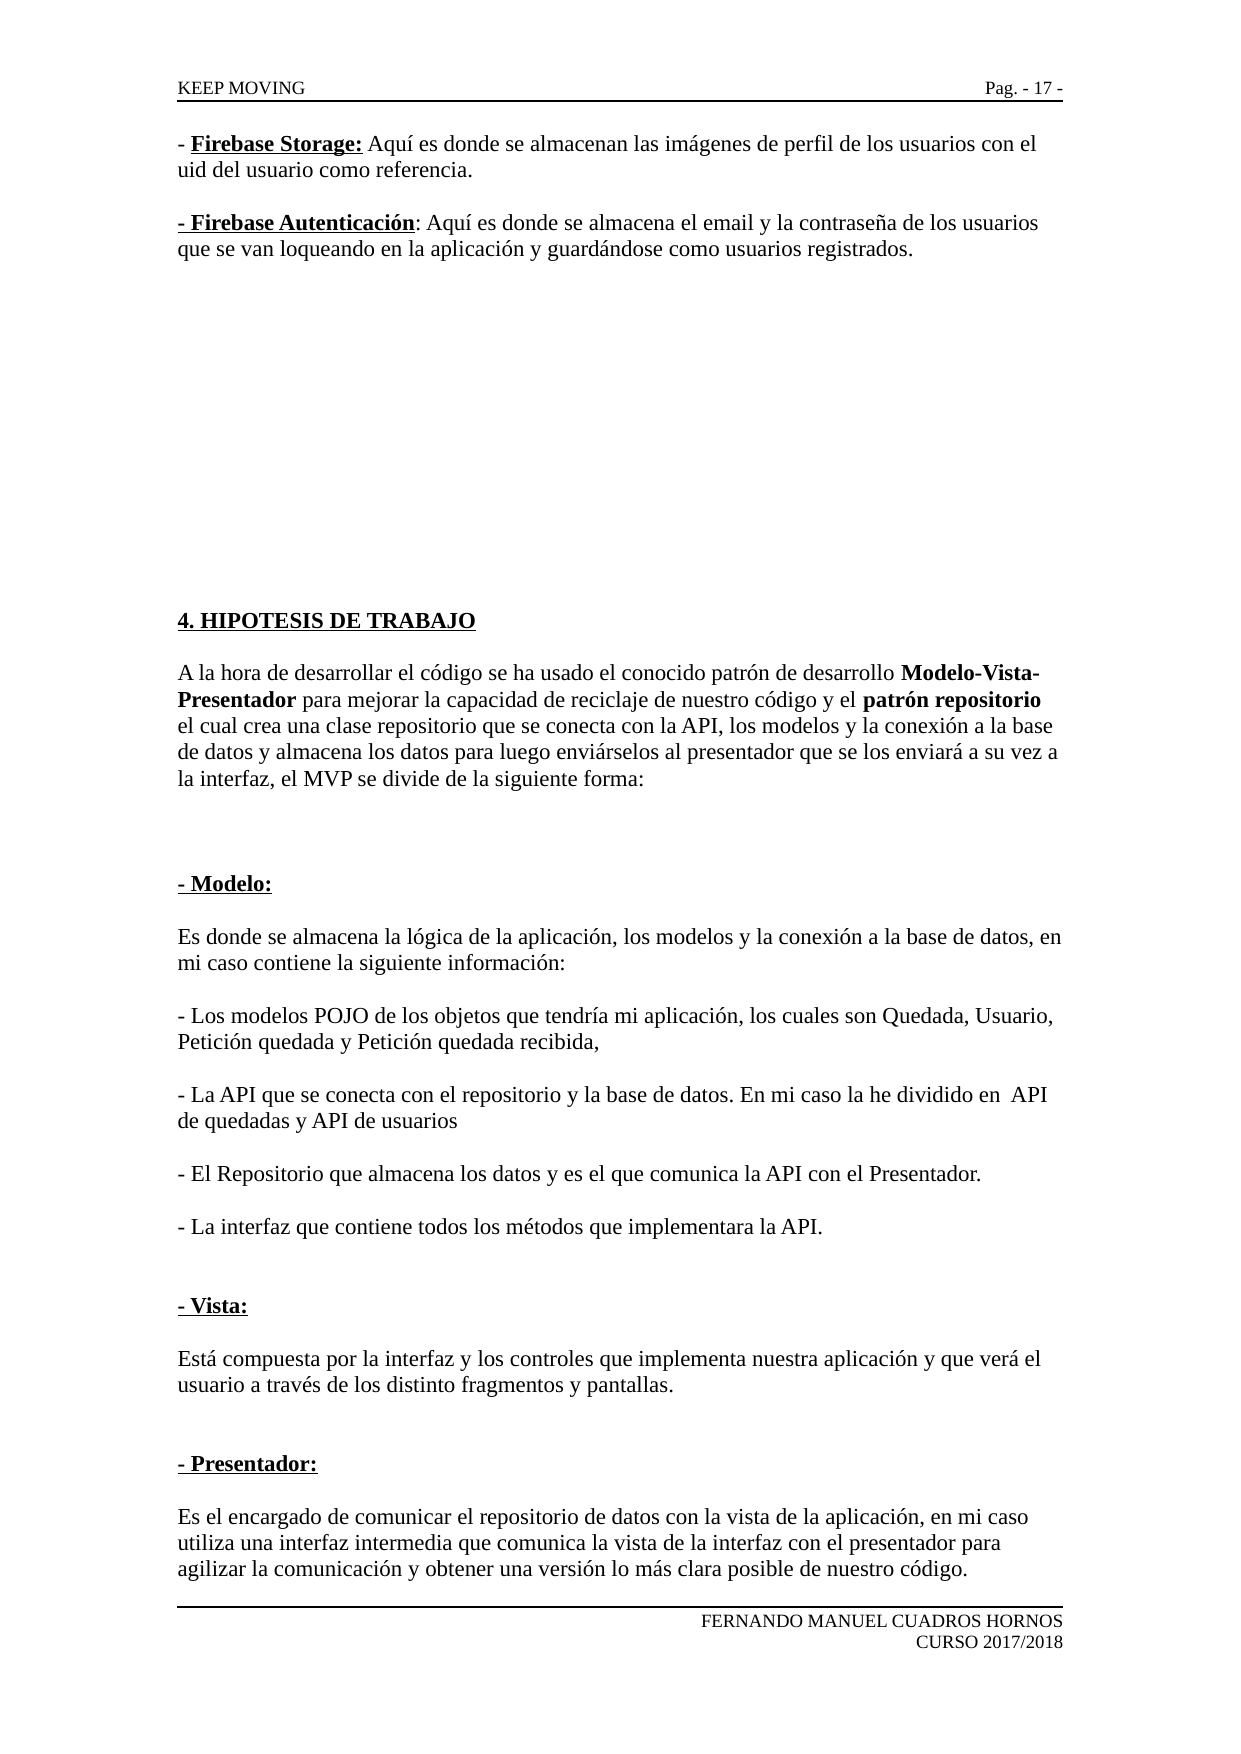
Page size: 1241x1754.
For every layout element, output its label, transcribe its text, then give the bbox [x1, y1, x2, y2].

text Es el encargado de comunicar el repositorio de datos con la vista de la aplicación, en mi caso utiliza una interfaz intermedia que comunica la vista de la interfaz con el presentador para agilizar la comunicación y obtener una versión lo más clara posible de nuestro código. [177, 1503, 1063, 1582]
text - Vista: [177, 1292, 1063, 1318]
text 4. HIPOTESIS DE TRABAJO [177, 607, 1063, 633]
text - La interfaz que contiene todos los métodos que implementara la API. [177, 1213, 1063, 1239]
text - Firebase Storage: Aquí es donde se almacenan las imágenes de perfil de los usuarios con el uid del usuario como referencia. [177, 130, 1063, 183]
text Está compuesta por la interfaz y los controles que implementa nuestra aplicación y que verá el usuario a través de los distinto fragmentos y pantallas. [177, 1344, 1063, 1397]
text - Los modelos POJO de los objetos que tendría mi aplicación, los cuales son Quedada, Usuario, Petición quedada y Petición quedada recibida, [177, 1002, 1063, 1055]
text - Firebase Autenticación: Aquí es donde se almacena el email y la contraseña de los usuarios que se van loqueando en la aplicación y guardándose como usuarios registrados. [177, 209, 1063, 262]
text - Presentador: [177, 1450, 1063, 1476]
text A la hora de desarrollar el código se ha usado el conocido patrón de desarrollo Modelo-Vista-Presentador para mejorar la capacidad de reciclaje de nuestro código y el patrón repositorio el cual crea una clase repositorio que se conecta con la API, los modelos y la conexión a la base de datos y almacena los datos para luego enviárselos al presentador que se los enviará a su vez a la interfaz, el MVP se divide de la siguiente forma: [177, 659, 1063, 791]
text Es donde se almacena la lógica de la aplicación, los modelos y la conexión a la base de datos, en mi caso contiene la siguiente información: [177, 923, 1063, 976]
text - El Repositorio que almacena los datos y es el que comunica la API con el Presentador. [177, 1160, 1063, 1186]
text - Modelo: [177, 870, 1063, 897]
text - La API que se conecta con el repositorio y la base de datos. En mi caso la he dividido en API de quedadas y API de usuarios [177, 1081, 1063, 1134]
